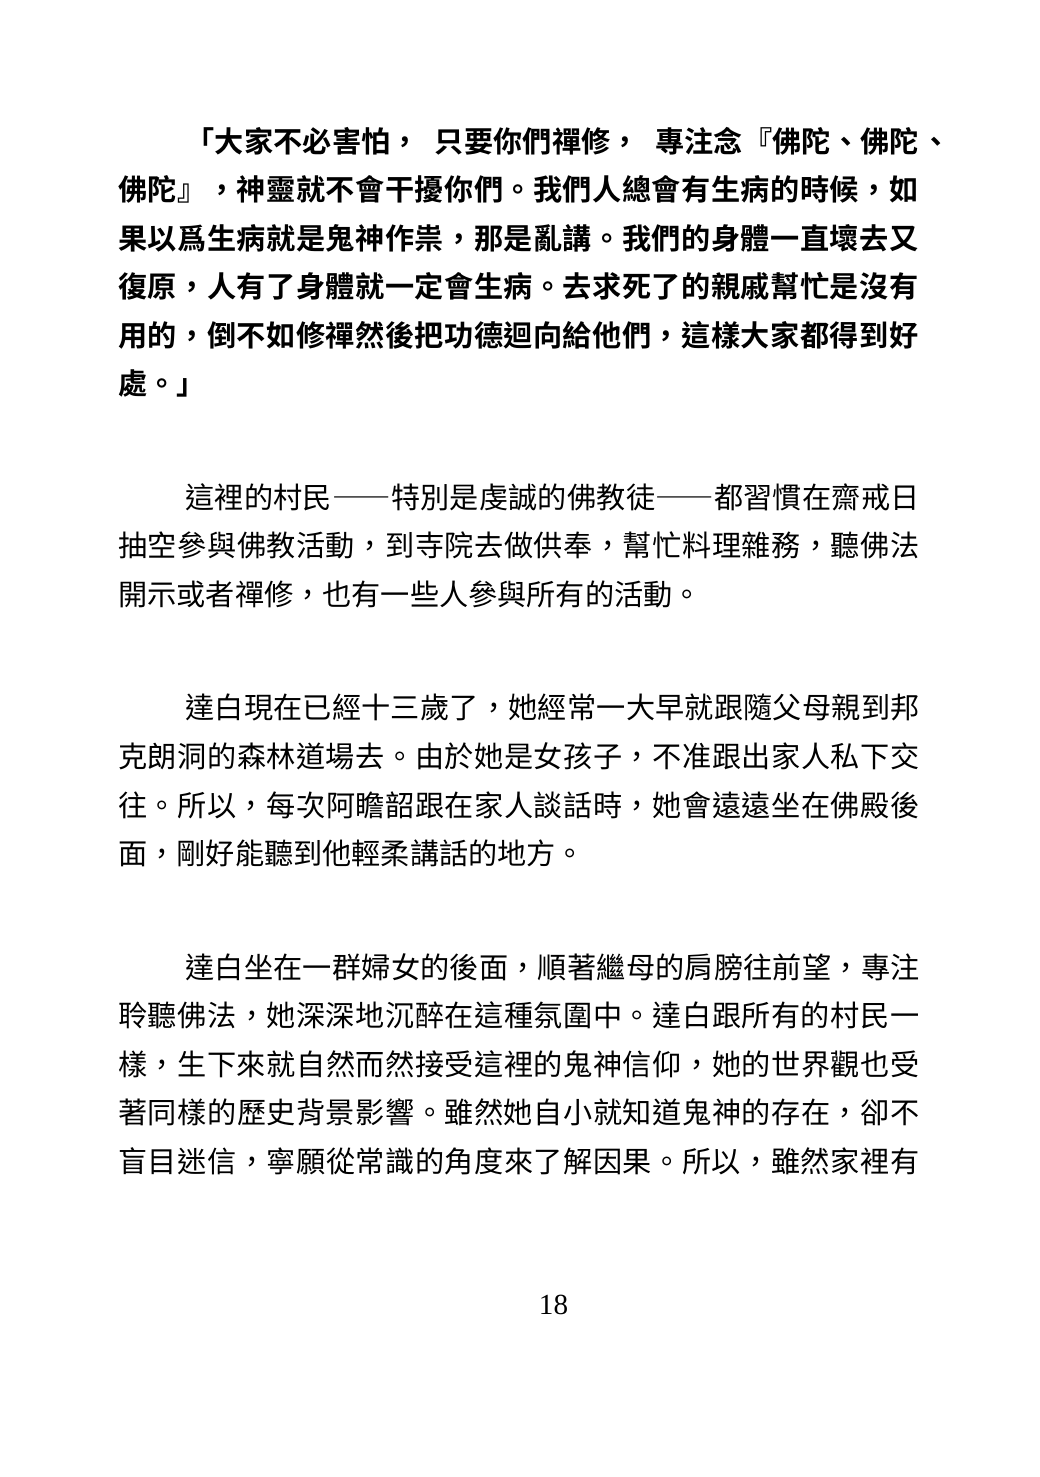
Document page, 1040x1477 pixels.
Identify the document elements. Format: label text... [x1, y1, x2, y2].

text 「大家不必害怕， 只要你們禪修， 專注念『佛陀、佛陀、佛陀』，神靈就不會干擾你們。我們人總會有生病的時候，如果以爲生病就是鬼神作祟，那是亂講。我們的身體一直壞去又復原，人有了身體就一定會生病。去求死了的親戚幫忙是沒有用的，倒不如修禪然後把功德迴向給他們，這樣大家都得到好處。」 [118, 118, 921, 403]
text 達白現在已經十三歲了，她經常一大早就跟隨父母親到邦克朗洞的森林道場去。由於她是女孩子，不准跟出家人私下交往。所以，每次阿瞻韶跟在家人談話時，她會遠遠坐在佛殿後面，剛好能聽到他輕柔講話的地方。 [118, 685, 921, 873]
text 這裡的村民——特別是虔誠的佛教徒——都習慣在齋戒日抽空參與佛教活動，到寺院去做供奉，幫忙料理雜務，聽佛法開示或者禪修，也有一些人參與所有的活動。 [118, 474, 921, 614]
text 達白坐在一群婦女的後面，順著繼母的肩膀往前望，專注聆聽佛法，她深深地沉醉在這種氛圍中。達白跟所有的村民一樣，生下來就自然而然接受這裡的鬼神信仰，她的世界觀也受著同樣的歷史背景影響。雖然她自小就知道鬼神的存在，卻不盲目迷信，寧願從常識的角度來了解因果。所以，雖然家裡有 [118, 944, 921, 1181]
